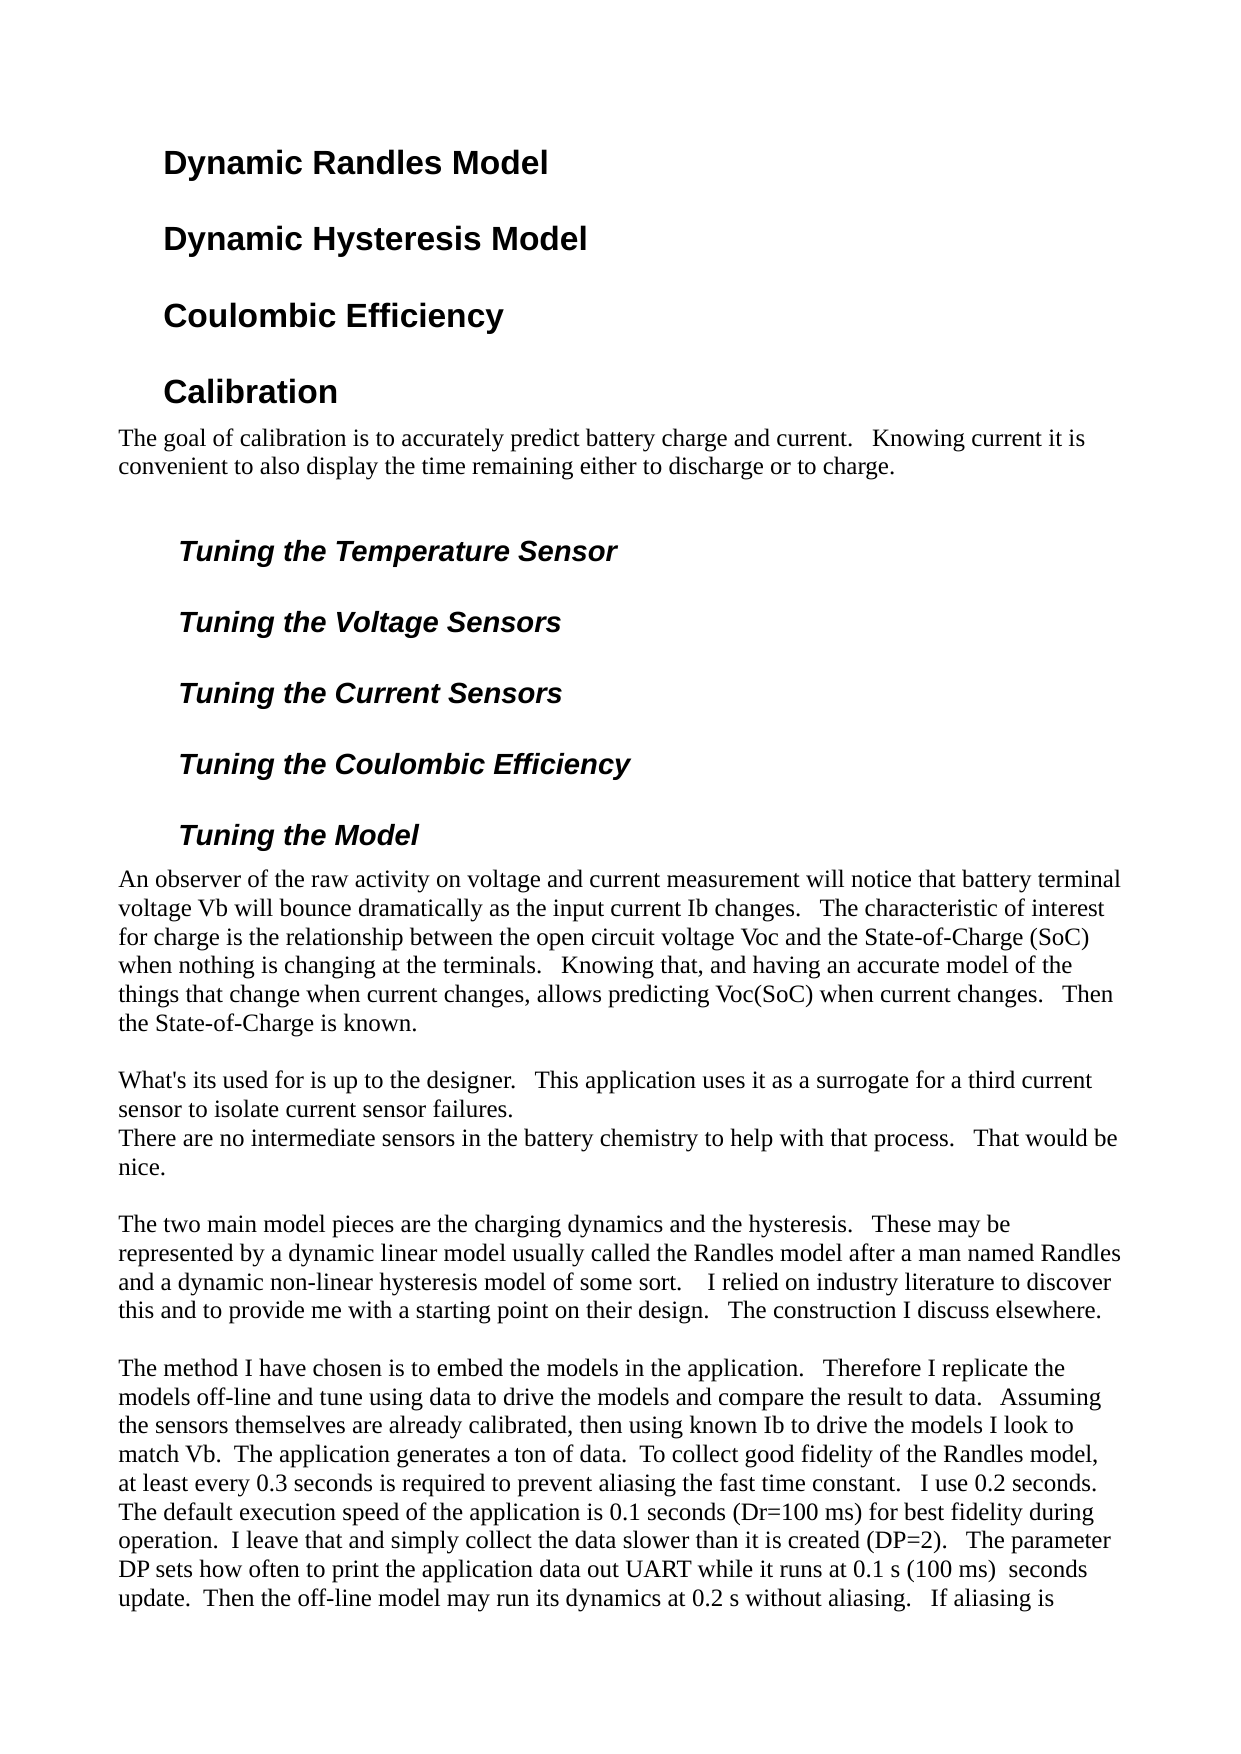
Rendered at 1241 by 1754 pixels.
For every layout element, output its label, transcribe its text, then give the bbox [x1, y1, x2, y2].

subtitle Tuning the Coulombic Efficiency [118, 747, 1122, 781]
subtitle Coulombic Efficiency [118, 295, 1122, 334]
subtitle Dynamic Hysteresis Model [118, 219, 1122, 258]
text The goal of calibration is to accurately predict battery charge and current. Knowing current it is convenient to also display the time remaining either to discharge or to charge. [118, 423, 1122, 480]
subtitle Tuning the Temperature Sensor [118, 534, 1122, 567]
text What's its used for is up to the designer. This application uses it as a surrogate for a third current sensor to isolate current sensor failures. [118, 1065, 1122, 1123]
subtitle Tuning the Model [118, 818, 1122, 852]
subtitle Tuning the Voltage Sensors [118, 605, 1122, 638]
subtitle Calibration [118, 372, 1122, 410]
subtitle Dynamic Randles Model [118, 143, 1122, 182]
text An observer of the raw activity on voltage and current measurement will notice that battery terminal voltage Vb will bounce dramatically as the input current Ib changes. The characteristic of interest for charge is the relationship between the open circuit voltage Voc and the State-of-Charge (SoC) when nothing is changing at the terminals. Knowing that, and having an accurate model of the things that change when current changes, allows predicting Voc(SoC) when current changes. Then the State-of-Charge is known. [118, 864, 1122, 1037]
text The method I have chosen is to embed the models in the application. Therefore I replicate the models off-line and tune using data to drive the models and compare the result to data. Assuming the sensors themselves are already calibrated, then using known Ib to drive the models I look to match Vb. The application generates a ton of data. To collect good fidelity of the Randles model, at least every 0.3 seconds is required to prevent aliasing the fast time constant. I use 0.2 seconds. The default execution speed of the application is 0.1 seconds (Dr=100 ms) for best fidelity during operation. I leave that and simply collect the data slower than it is created (DP=2). The parameter DP sets how often to print the application data out UART while it runs at 0.1 s (100 ms) seconds update. Then the off-line model may run its dynamics at 0.2 s without aliasing. If aliasing is [118, 1353, 1122, 1612]
text There are no intermediate sensors in the battery chemistry to help with that process. That would be nice. [118, 1123, 1122, 1180]
text The two main model pieces are the charging dynamics and the hysteresis. These may be represented by a dynamic linear model usually called the Randles model after a man named Randles and a dynamic non-linear hysteresis model of some sort. I relied on industry literature to discover this and to provide me with a starting point on their design. The construction I discuss elsewhere. [118, 1209, 1122, 1324]
subtitle Tuning the Current Sensors [118, 676, 1122, 709]
